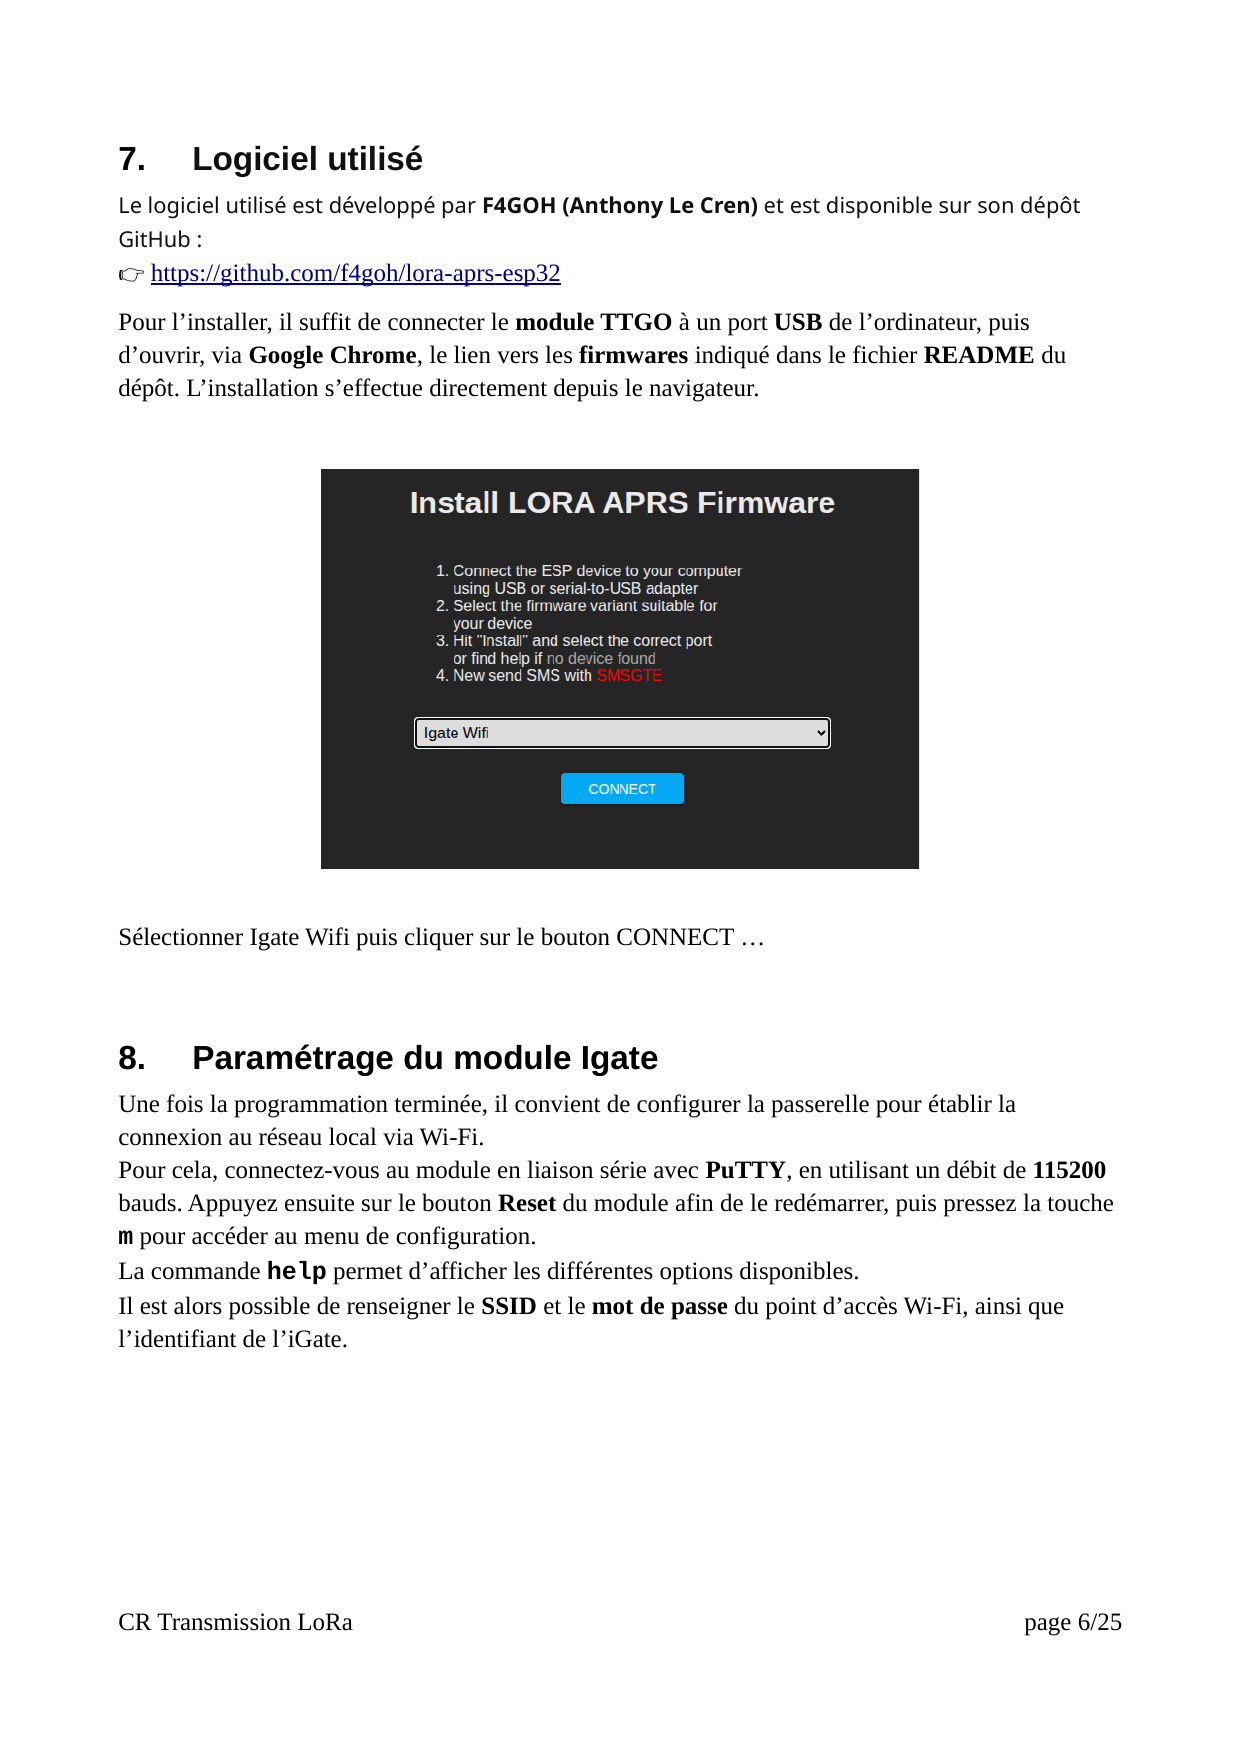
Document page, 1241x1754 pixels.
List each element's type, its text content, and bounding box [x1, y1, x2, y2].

text Pour l’installer, il suffit de connecter le module TTGO à un port USB de l’ordinateur, puis d’ouvrir, via Google Chrome, le lien vers les firmwares indiqué dans le fichier README du dépôt. L’installation s’effectue directement depuis le navigateur. [118, 307, 1122, 402]
subtitle Paramétrage du module Igate [118, 1038, 1122, 1076]
picture [321, 469, 920, 869]
subtitle Logiciel utilisé [118, 139, 1122, 177]
text Sélectionner Igate Wifi puis cliquer sur le bouton CONNECT … [118, 922, 1122, 951]
text Une fois la programmation terminée, il convient de configurer la passerelle pour établir la connexion au réseau local via Wi-Fi. Pour cela, connectez-vous au module en liaison série avec PuTTY, en utilisant un débit de 115200 bauds. Appuyez ensuite sur le bouton Reset du module afin de le redémarrer, puis pressez la touche m pour accéder au menu de configuration. La commande help permet d’afficher les différentes options disponibles. Il est alors possible de renseigner le SSID et le mot de passe du point d’accès Wi-Fi, ainsi que l’identifiant de l’iGate. [118, 1089, 1122, 1353]
text Le logiciel utilisé est développé par F4GOH (Anthony Le Cren) et est disponible sur son dépôt GitHub : 👉 https://github.com/f4goh/lora-aprs-esp32 [118, 190, 1122, 288]
